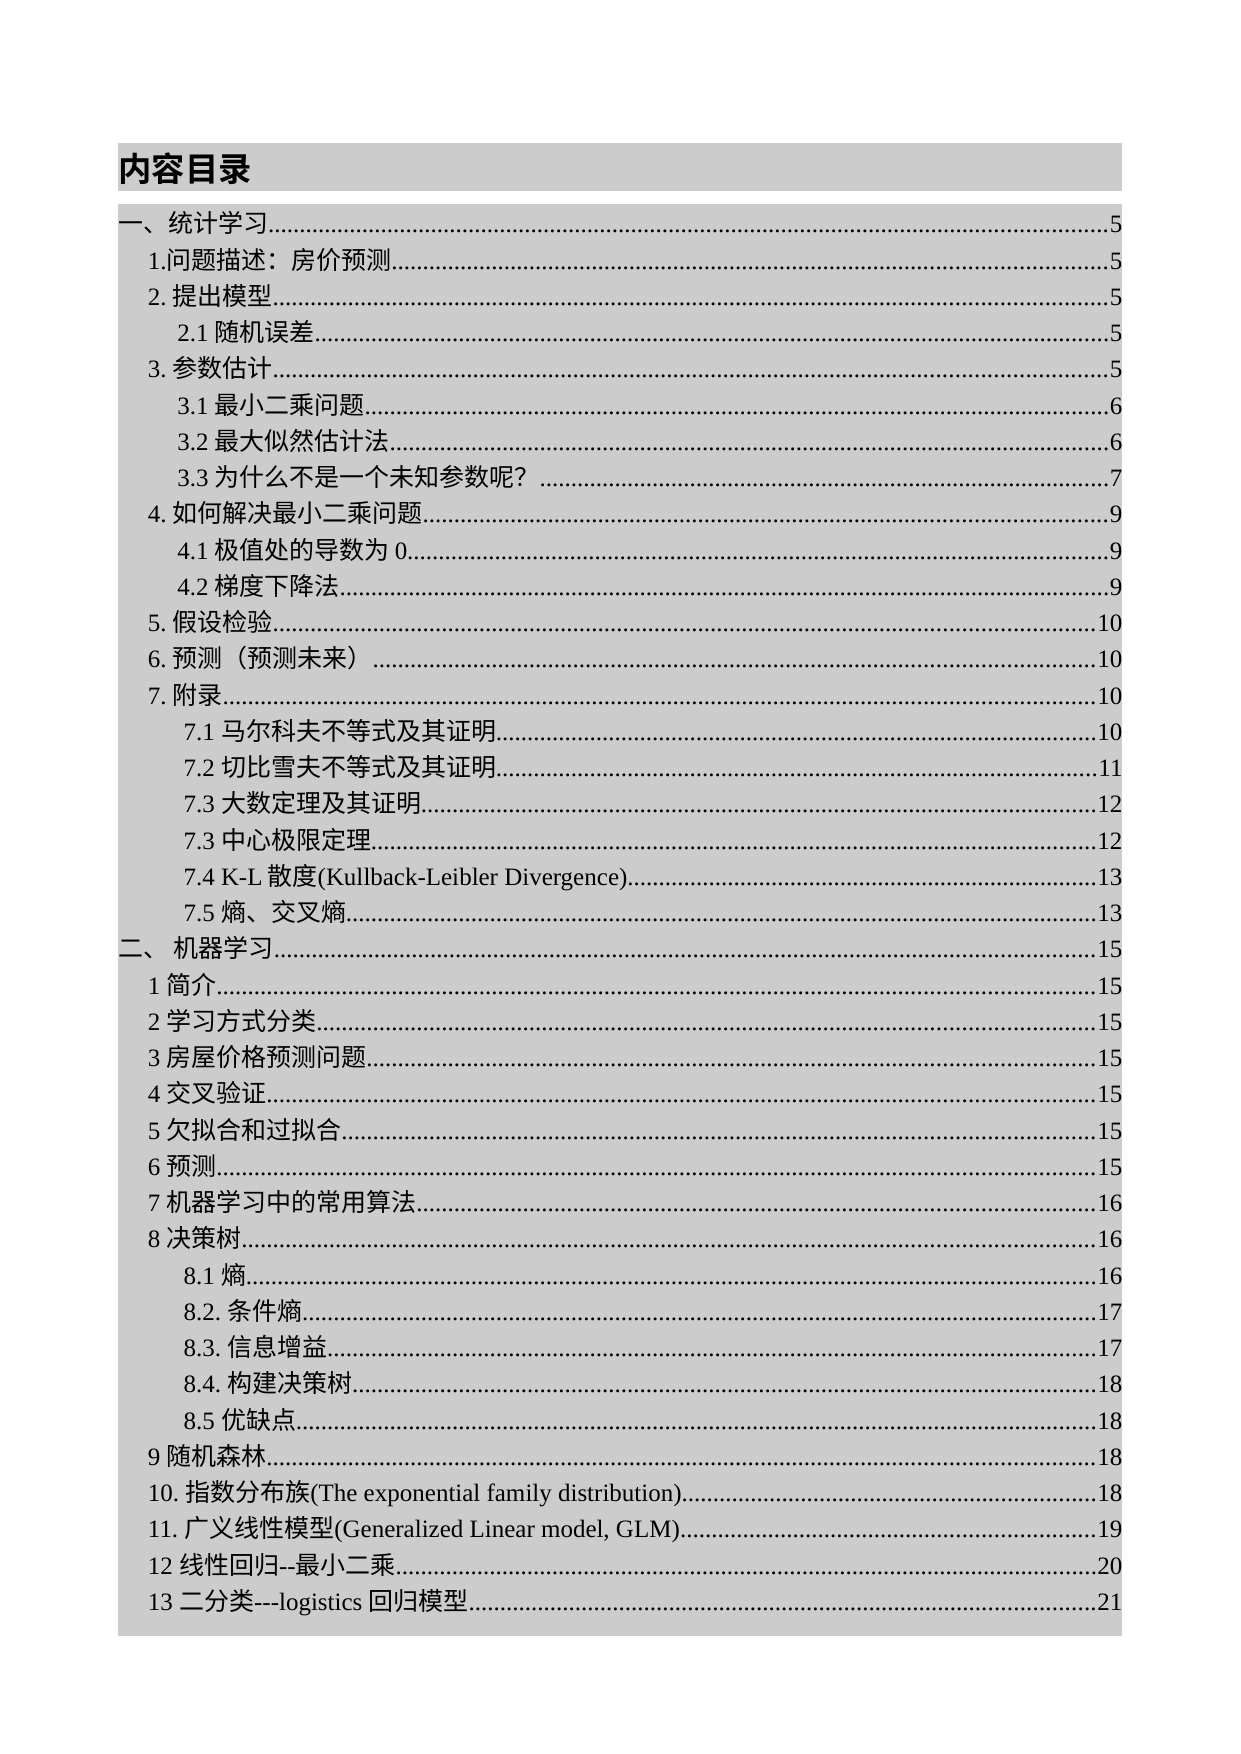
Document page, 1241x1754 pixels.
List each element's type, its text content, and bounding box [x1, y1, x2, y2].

text 4 交叉验证 15 [148, 1074, 1122, 1110]
text 2.1 随机误差 5 [177, 313, 1122, 349]
text 5. 假设检验 10 [148, 603, 1122, 639]
text 3.2 最大似然估计法 6 [177, 421, 1122, 458]
text 7.3 中心极限定理 12 [177, 820, 1122, 856]
text 4.2 梯度下降法 9 [177, 566, 1122, 603]
text 1.问题描述：房价预测 5 [148, 240, 1122, 276]
text 8.1 熵 16 [177, 1255, 1122, 1291]
text 7 机器学习中的常用算法 16 [148, 1183, 1122, 1219]
text 5 欠拟合和过拟合 15 [148, 1110, 1122, 1146]
text 9 随机森林 18 [148, 1436, 1122, 1473]
text 7.5 熵、交叉熵 13 [177, 893, 1122, 929]
text 7.2 切比雪夫不等式及其证明 11 [177, 748, 1122, 784]
text 二、 机器学习 15 [118, 929, 1122, 965]
text 8.5 优缺点 18 [177, 1400, 1122, 1436]
text 7.3 大数定理及其证明 12 [177, 784, 1122, 820]
text 3.1 最小二乘问题 6 [177, 385, 1122, 421]
text 4. 如何解决最小二乘问题 9 [148, 494, 1122, 530]
text 11. 广义线性模型(Generalized Linear model, GLM) 19 [148, 1509, 1122, 1545]
subtitle 内容目录 [118, 143, 1122, 191]
text 一、统计学习 5 [118, 204, 1122, 240]
text 4.1 极值处的导数为0 9 [177, 530, 1122, 566]
text 7.4 K-L散度(Kullback-Leibler Divergence) 13 [177, 856, 1122, 893]
text 6 预测 15 [148, 1146, 1122, 1183]
text 8.3. 信息增益 17 [177, 1328, 1122, 1364]
text 2 学习方式分类 15 [148, 1001, 1122, 1038]
text 8.4. 构建决策树 18 [177, 1364, 1122, 1400]
text 7.1 马尔科夫不等式及其证明 10 [177, 711, 1122, 748]
text 10. 指数分布族(The exponential family distribution) 18 [148, 1473, 1122, 1509]
text 7. 附录 10 [148, 675, 1122, 711]
text 13 二分类---logistics 回归模型 21 [148, 1581, 1122, 1618]
text 8 决策树 16 [148, 1219, 1122, 1255]
text 6. 预测（预测未来） 10 [148, 639, 1122, 675]
text 3.3 为什么不是一个未知参数呢？ 7 [177, 458, 1122, 494]
text 3 房屋价格预测问题 15 [148, 1038, 1122, 1074]
text 8.2. 条件熵 17 [177, 1291, 1122, 1328]
text 2. 提出模型 5 [148, 276, 1122, 313]
text 1 简介 15 [148, 965, 1122, 1001]
text 12 线性回归--最小二乘 20 [148, 1545, 1122, 1581]
text 3. 参数估计 5 [148, 349, 1122, 385]
